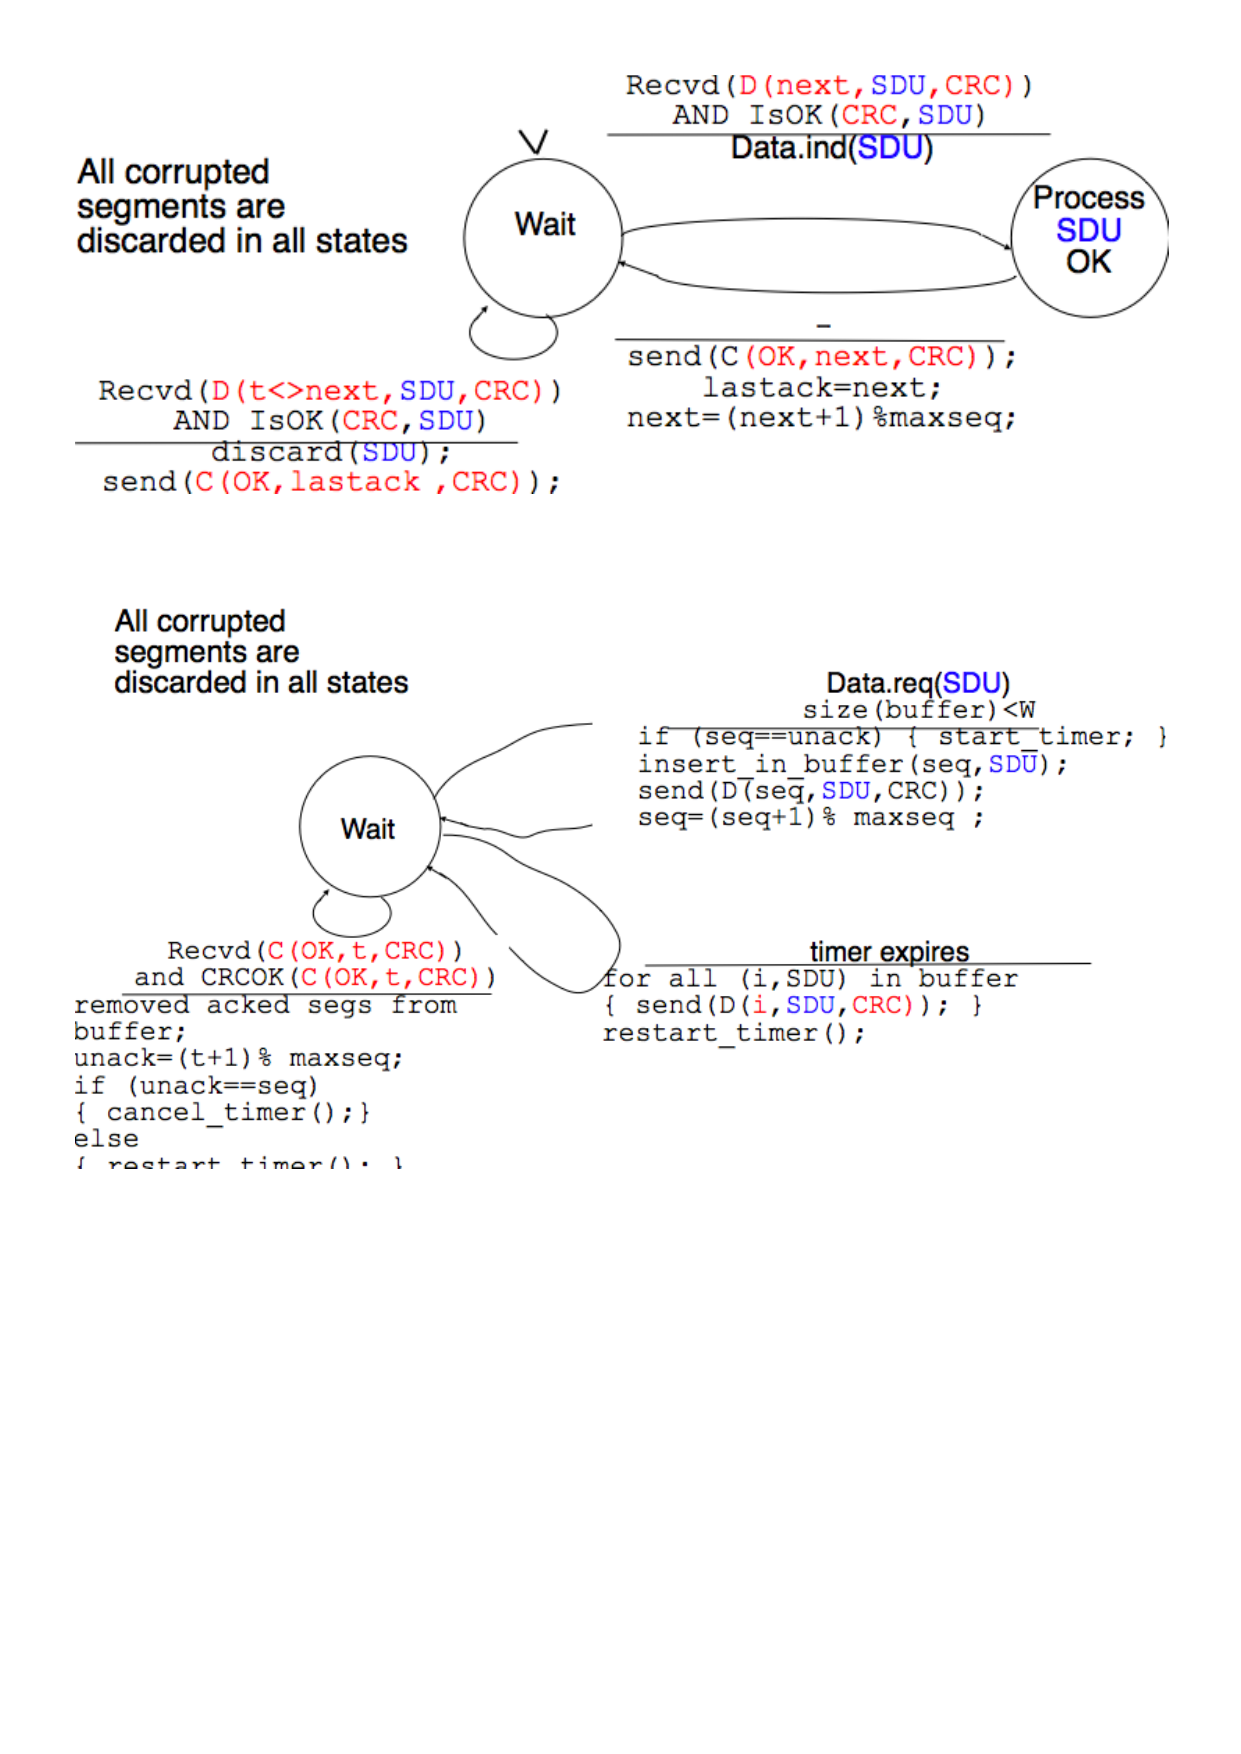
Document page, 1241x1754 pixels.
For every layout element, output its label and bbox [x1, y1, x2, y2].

picture [75, 75, 1169, 494]
picture [75, 608, 1166, 1169]
